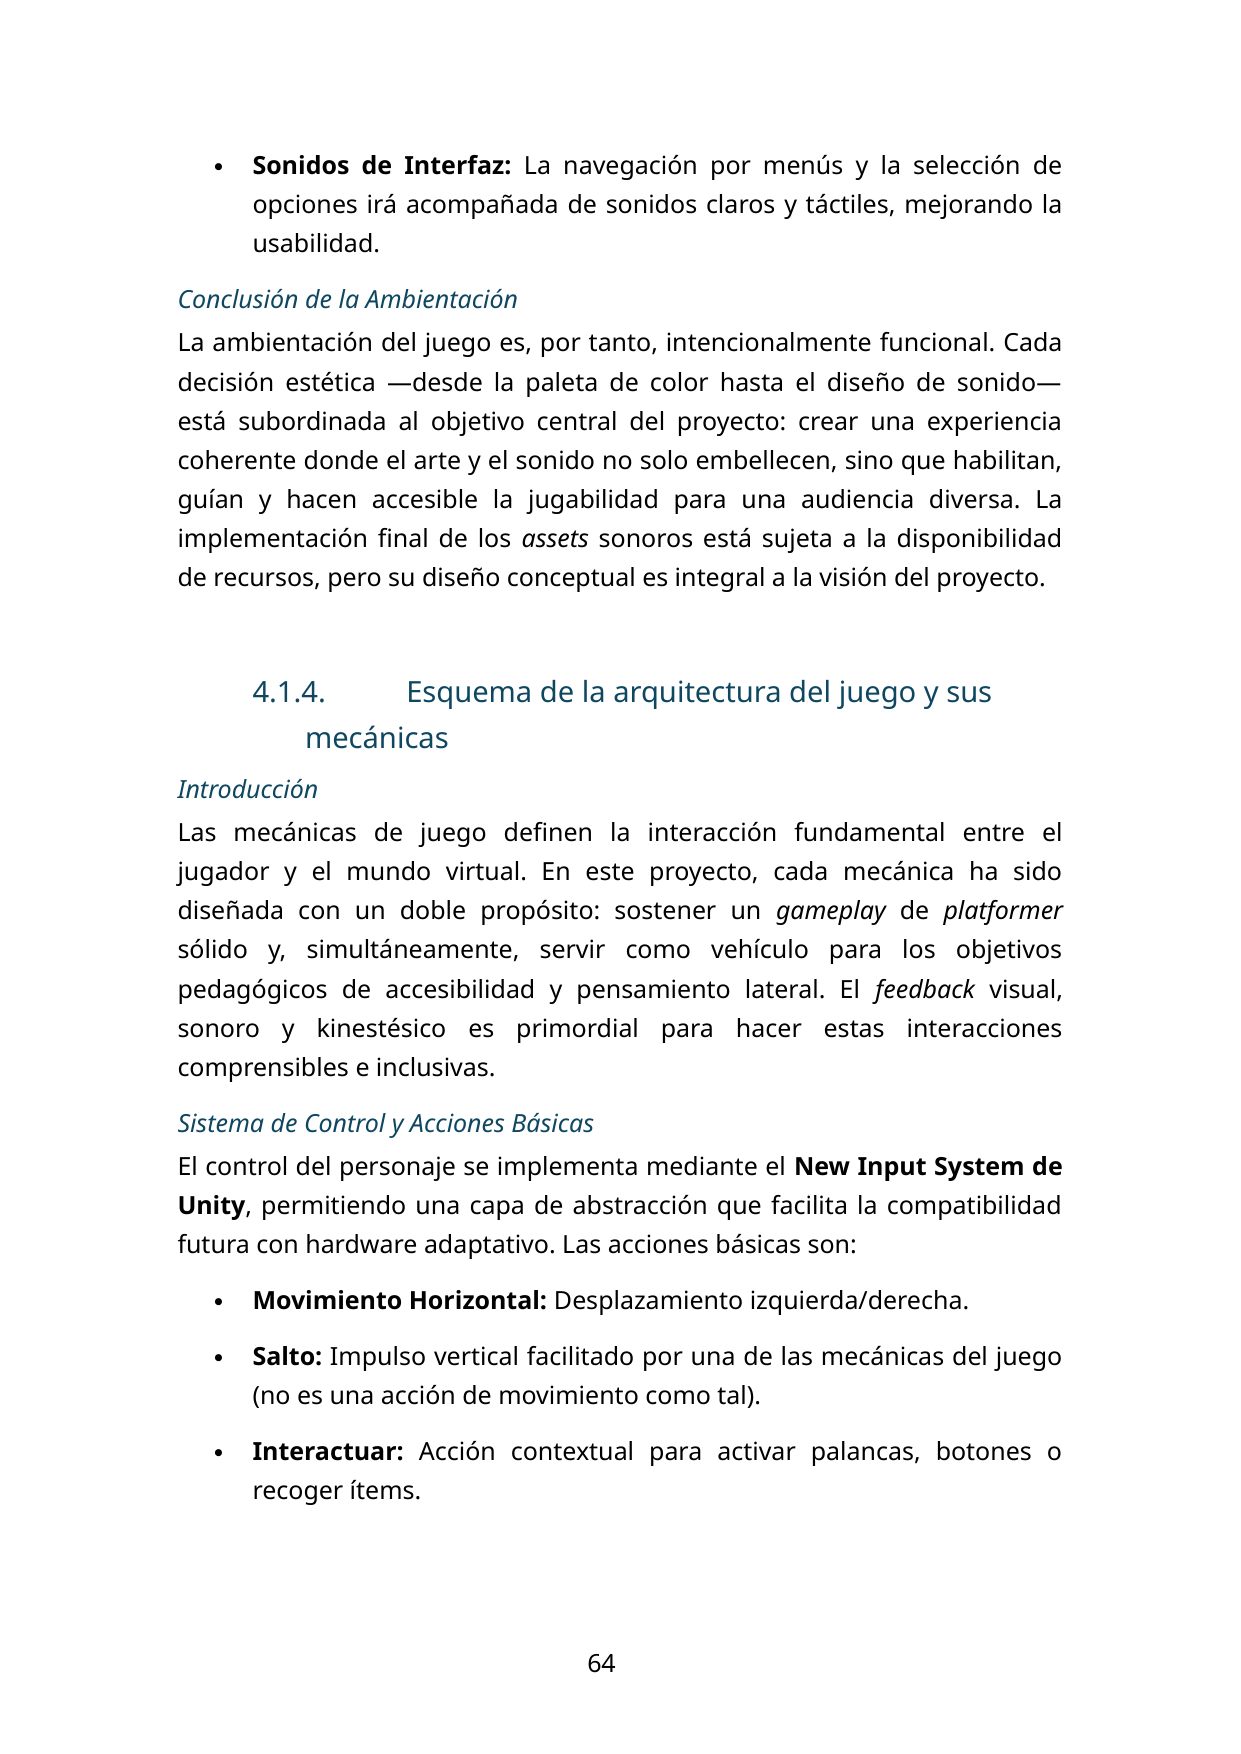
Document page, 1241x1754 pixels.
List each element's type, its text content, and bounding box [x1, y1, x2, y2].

text El control del personaje se implementa mediante el New Input System de Unity, permitiendo una capa de abstracción que facilita la compatibilidad futura con hardware adaptativo. Las acciones básicas son: [177, 1149, 1063, 1261]
subtitle Sistema de Control y Acciones Básicas [177, 1106, 1063, 1139]
subtitle Conclusión de la Ambientación [177, 282, 1063, 316]
list Movimiento Horizontal: Desplazamiento izquierda/derecha. [215, 1283, 1063, 1317]
list Interactuar: Acción contextual para activar palancas, botones o recoger ítems. [215, 1434, 1063, 1507]
subtitle Esquema de la arquitectura del juego y sus mecánicas [252, 672, 1063, 757]
text Las mecánicas de juego definen la interacción fundamental entre el jugador y el mundo virtual. En este proyecto, cada mecánica ha sido diseñada con un doble propósito: sostener un gameplay de platformer sólido y, simultáneamente, servir como vehículo para los objetivos pedagógicos de accesibilidad y pensamiento lateral. El feedback visual, sonoro y kinestésico es primordial para hacer estas interacciones comprensibles e inclusivas. [177, 815, 1063, 1084]
text La ambientación del juego es, por tanto, intencionalmente funcional. Cada decisión estética —desde la paleta de color hasta el diseño de sonido— está subordinada al objetivo central del proyecto: crear una experiencia coherente donde el arte y el sonido no solo embellecen, sino que habilitan, guían y hacen accesible la jugabilidad para una audiencia diversa. La implementación final de los assets sonoros está sujeta a la disponibilidad de recursos, pero su diseño conceptual es integral a la visión del proyecto. [177, 325, 1063, 594]
list Sonidos de Interfaz: La navegación por menús y la selección de opciones irá acompañada de sonidos claros y táctiles, mejorando la usabilidad. [215, 148, 1063, 260]
subtitle Introducción [177, 771, 1063, 805]
list Salto: Impulso vertical facilitado por una de las mecánicas del juego (no es una acción de movimiento como tal). [215, 1339, 1063, 1412]
